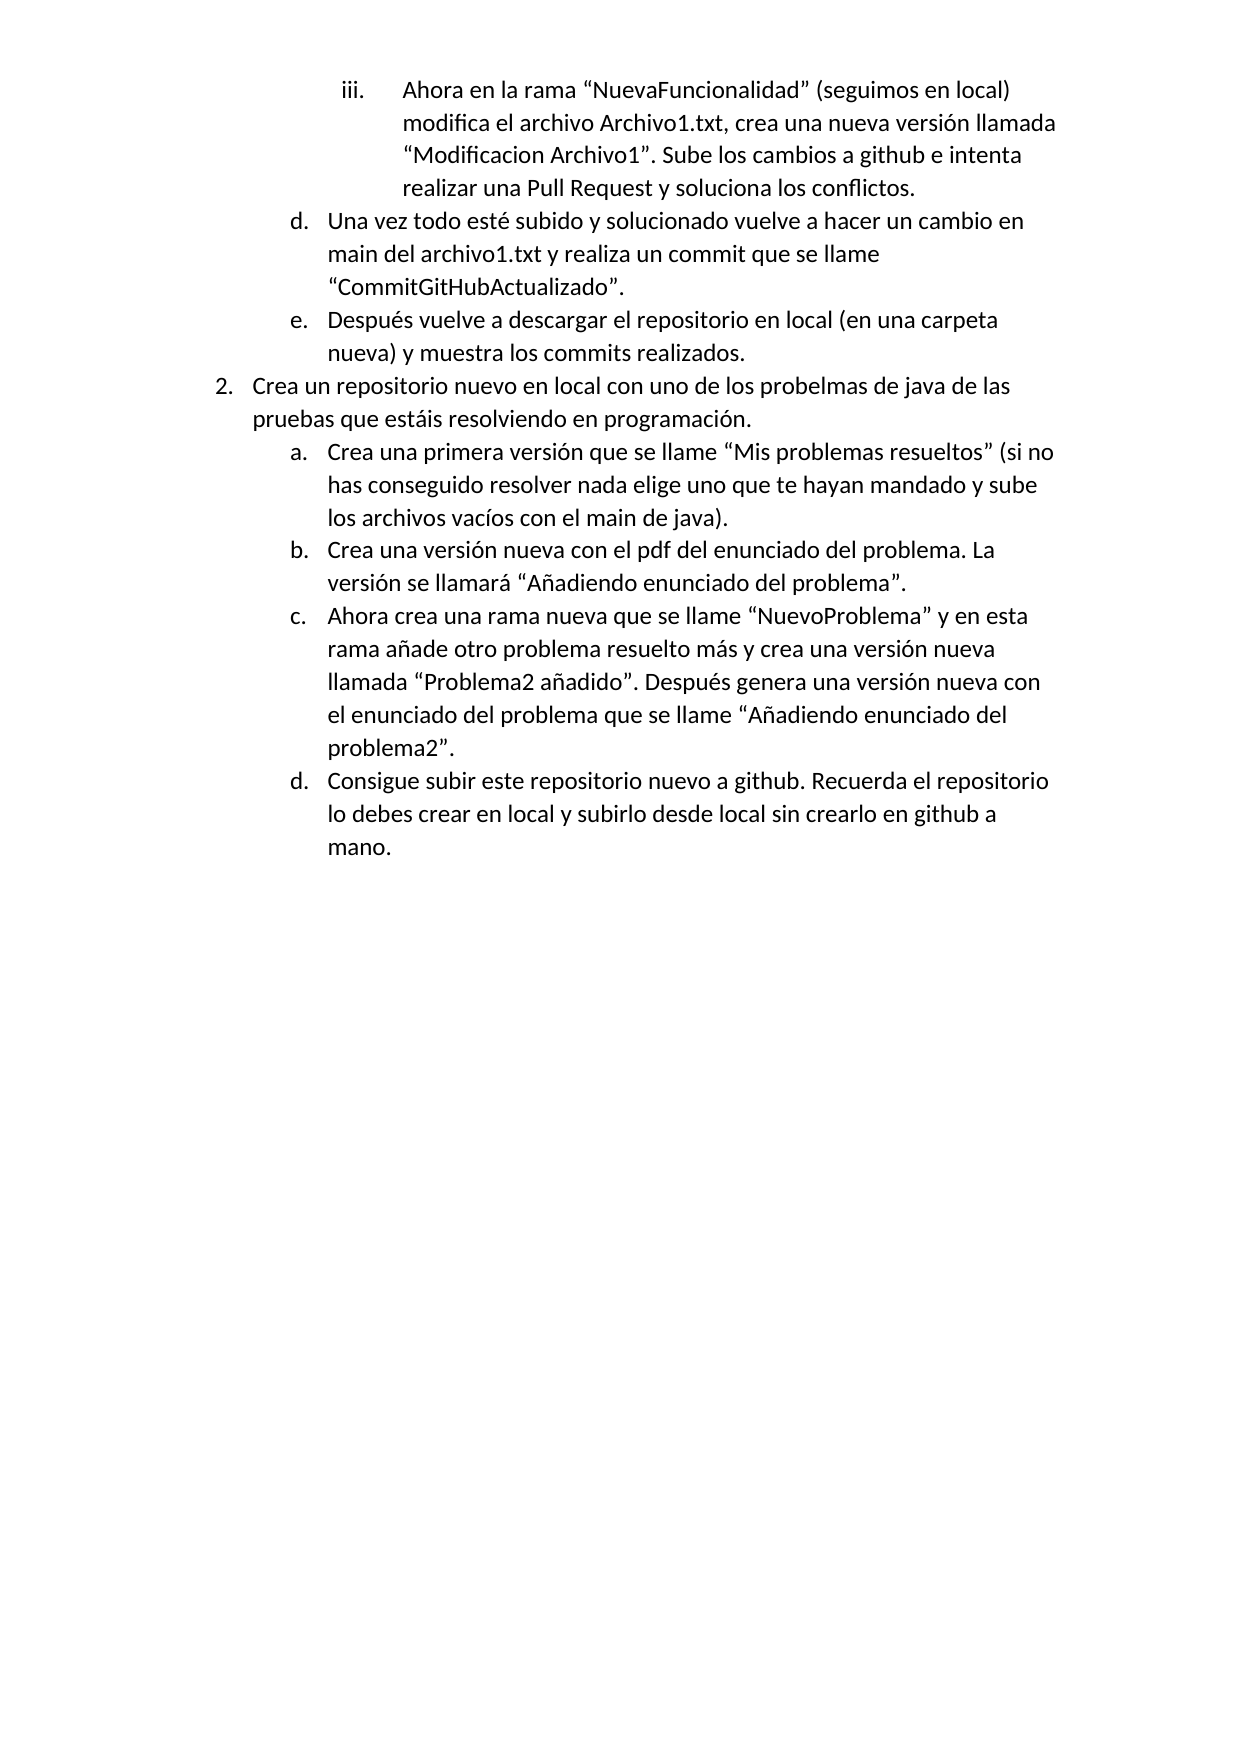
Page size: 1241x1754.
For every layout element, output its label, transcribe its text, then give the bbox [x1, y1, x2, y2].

list Ahora en la rama “NuevaFuncionalidad” (seguimos en local) modifica el archivo Archivo1.txt, crea una nueva versión llamada “Modificacion Archivo1”. Sube los cambios a github e intenta realizar una Pull Request y soluciona los conflictos. [365, 74, 1063, 203]
list Después vuelve a descargar el repositorio en local (en una carpeta nueva) y muestra los commits realizados. [290, 304, 1063, 368]
list Crea un repositorio nuevo en local con uno de los probelmas de java de las pruebas que estáis resolviendo en programación. [215, 370, 1063, 433]
list Consigue subir este repositorio nuevo a github. Recuerda el repositorio lo debes crear en local y subirlo desde local sin crearlo en github a mano. [290, 765, 1063, 861]
list Crea una versión nueva con el pdf del enunciado del problema. La versión se llamará “Añadiendo enunciado del problema”. [290, 535, 1063, 598]
list Una vez todo esté subido y solucionado vuelve a hacer un cambio en main del archivo1.txt y realiza un commit que se llame “CommitGitHubActualizado”. [290, 206, 1063, 302]
list Crea una primera versión que se llame “Mis problemas resueltos” (si no has conseguido resolver nada elige uno que te hayan mandado y sube los archivos vacíos con el main de java). [290, 436, 1063, 532]
list Ahora crea una rama nueva que se llame “NuevoProblema” y en esta rama añade otro problema resuelto más y crea una versión nueva llamada “Problema2 añadido”. Después genera una versión nueva con el enunciado del problema que se llame “Añadiendo enunciado del problema2”. [290, 601, 1063, 763]
